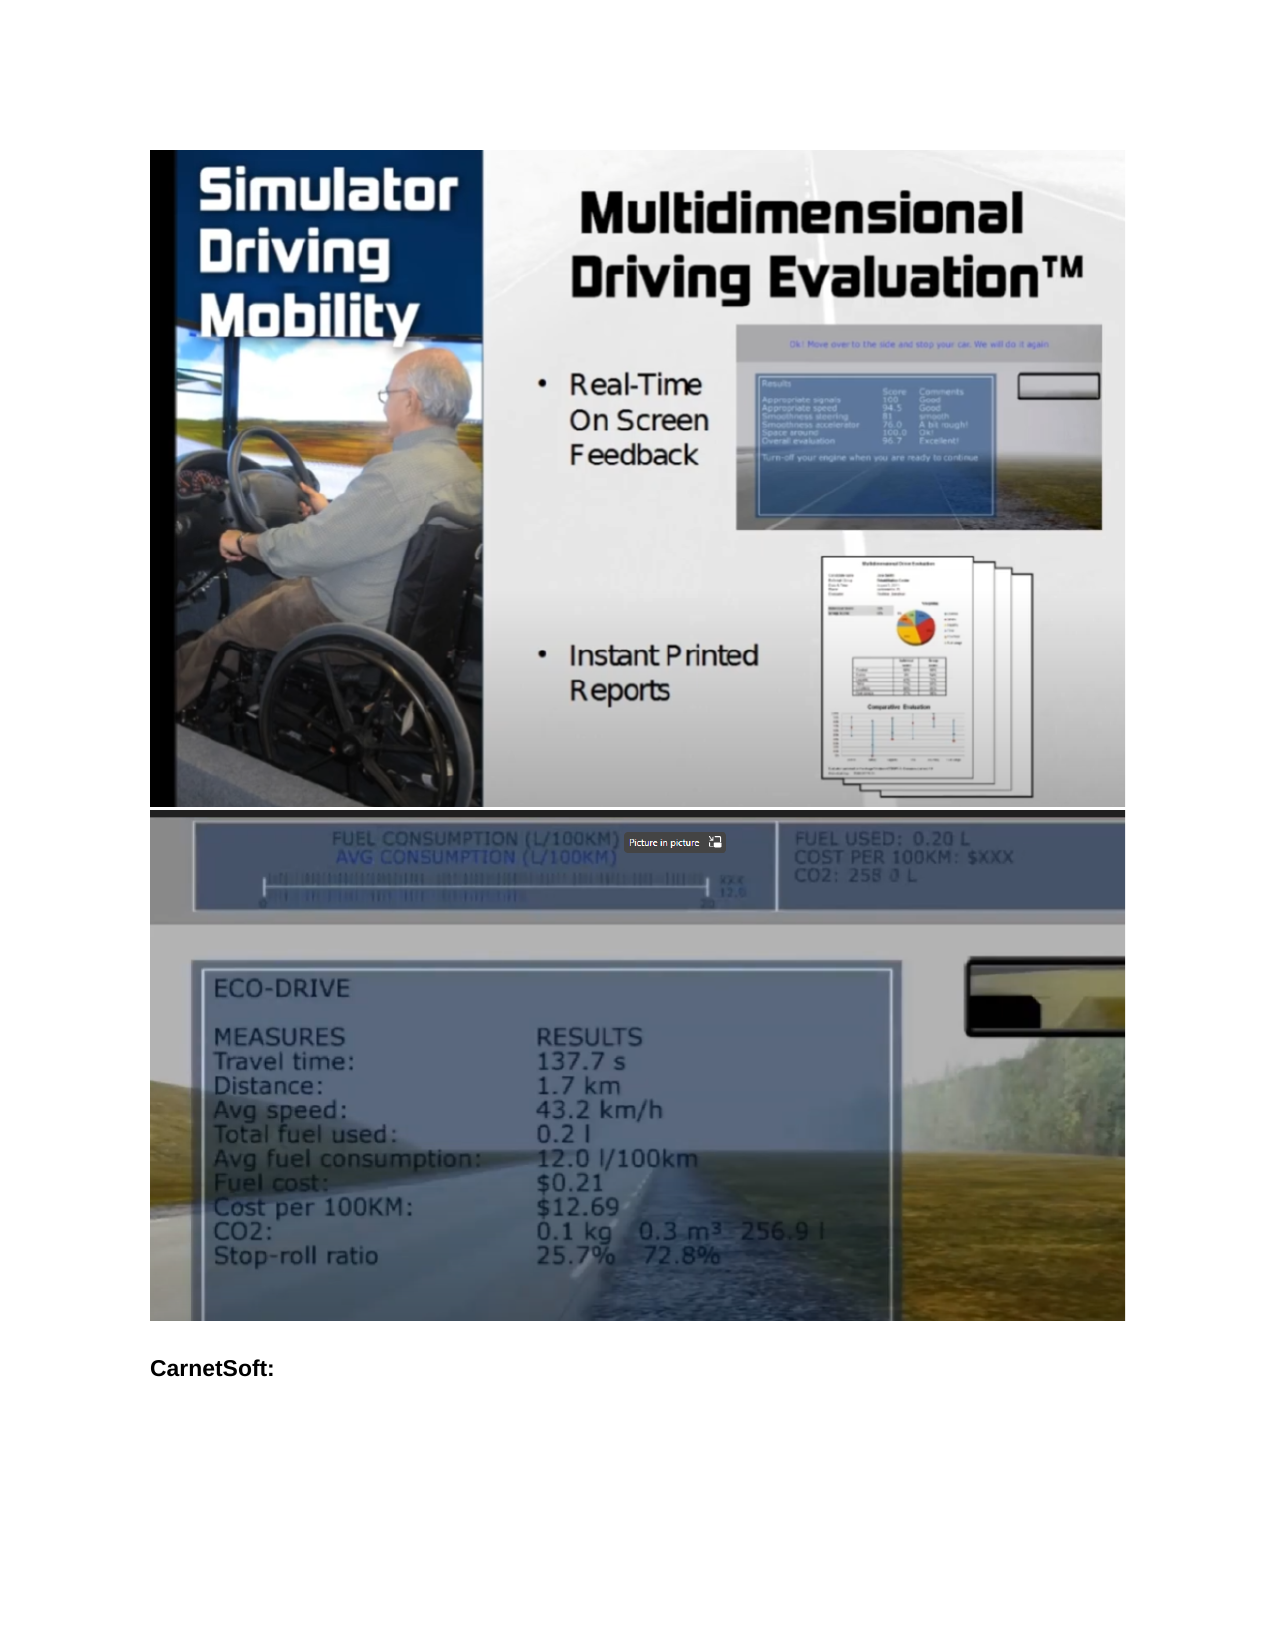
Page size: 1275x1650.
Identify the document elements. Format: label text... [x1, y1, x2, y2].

text CarnetSoft: [150, 1354, 1125, 1381]
picture [150, 150, 1125, 807]
picture [150, 810, 1125, 1321]
